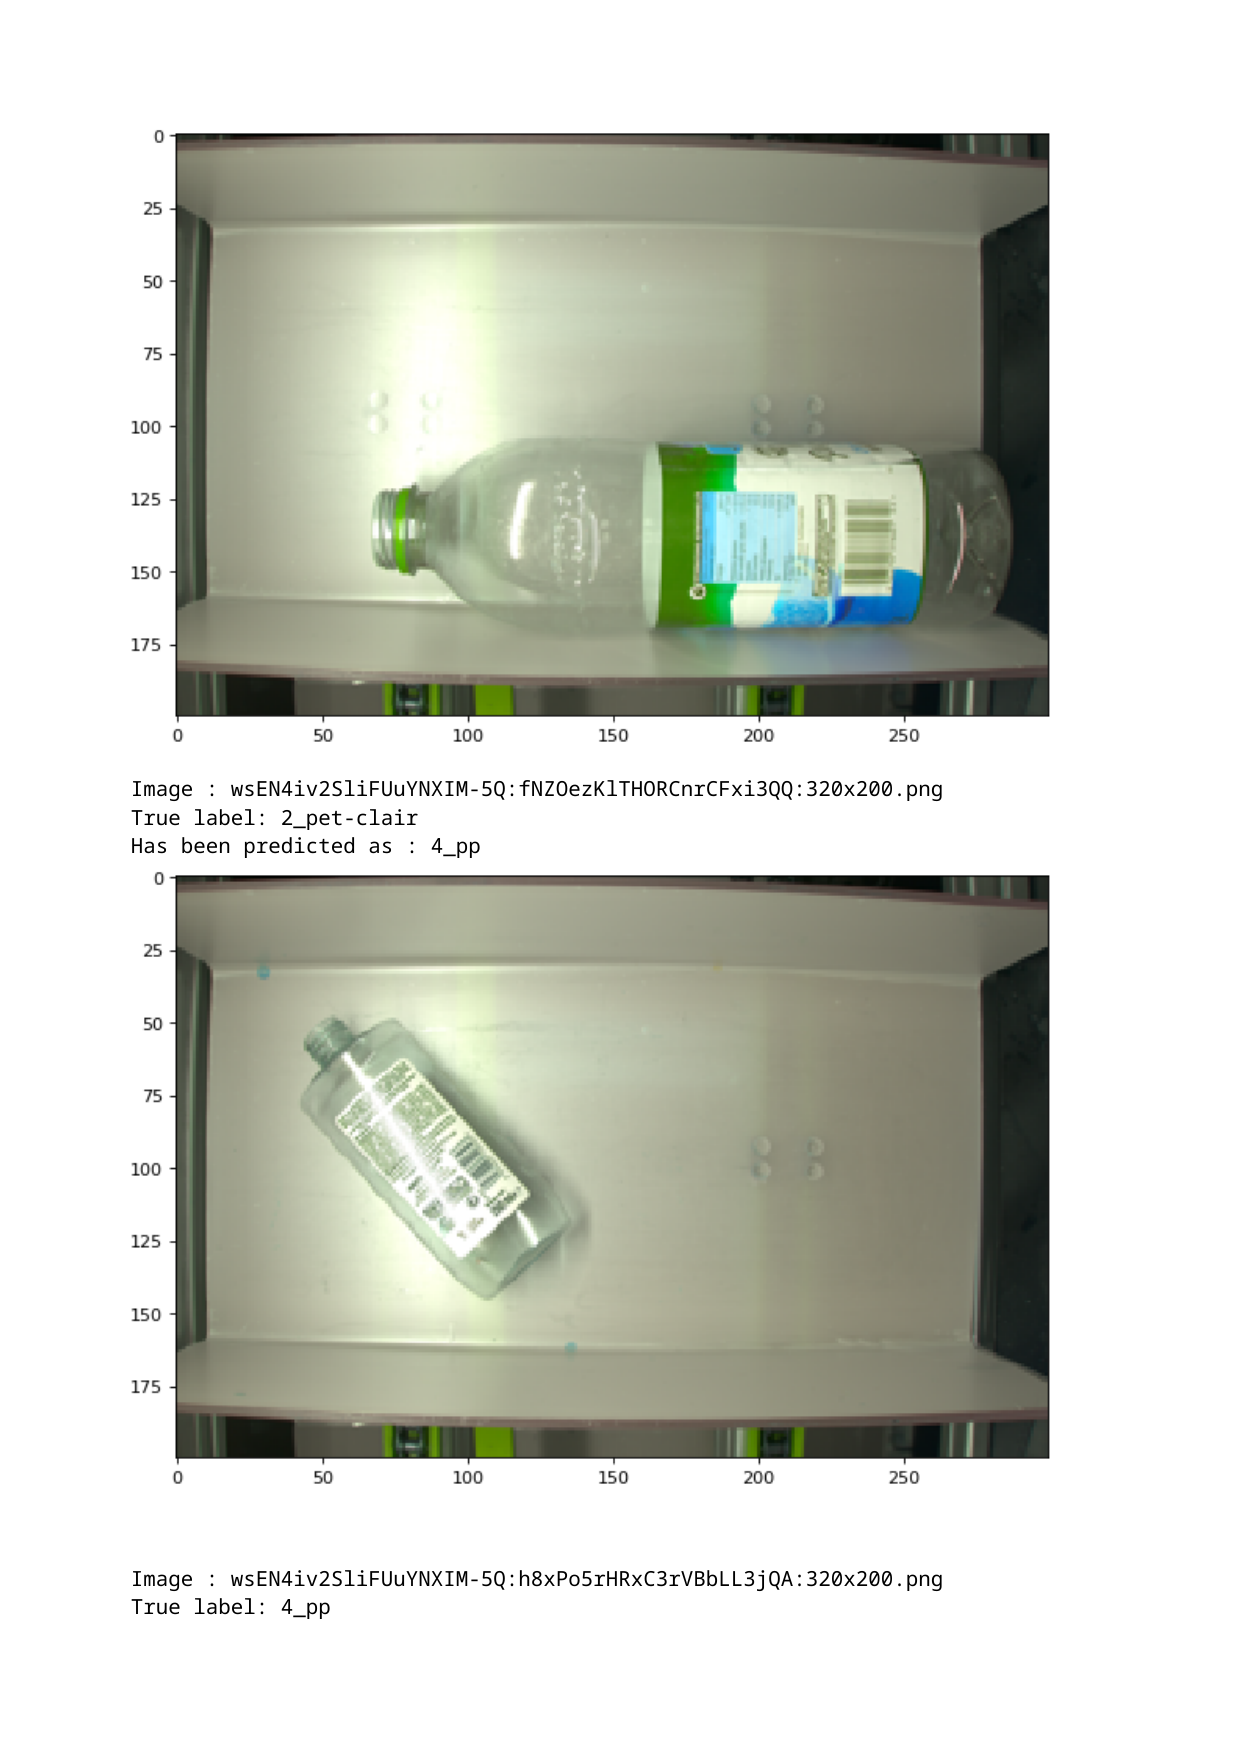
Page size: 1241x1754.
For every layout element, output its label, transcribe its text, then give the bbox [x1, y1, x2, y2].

text Image : wsEN4iv2SliFUuYNXIM-5Q:h8xPo5rHRxC3rVBbLL3jQA:320x200.png [118, 1564, 1122, 1592]
picture [118, 118, 1059, 756]
text Image : wsEN4iv2SliFUuYNXIM-5Q:fNZOezKlTHORCnrCFxi3QQ:320x200.png [118, 774, 1122, 803]
picture [118, 860, 1059, 1498]
text True label: 2_pet-clair [118, 803, 1122, 832]
text Has been predicted as : 4_pp [118, 832, 1122, 860]
text True label: 4_pp [118, 1592, 1122, 1621]
